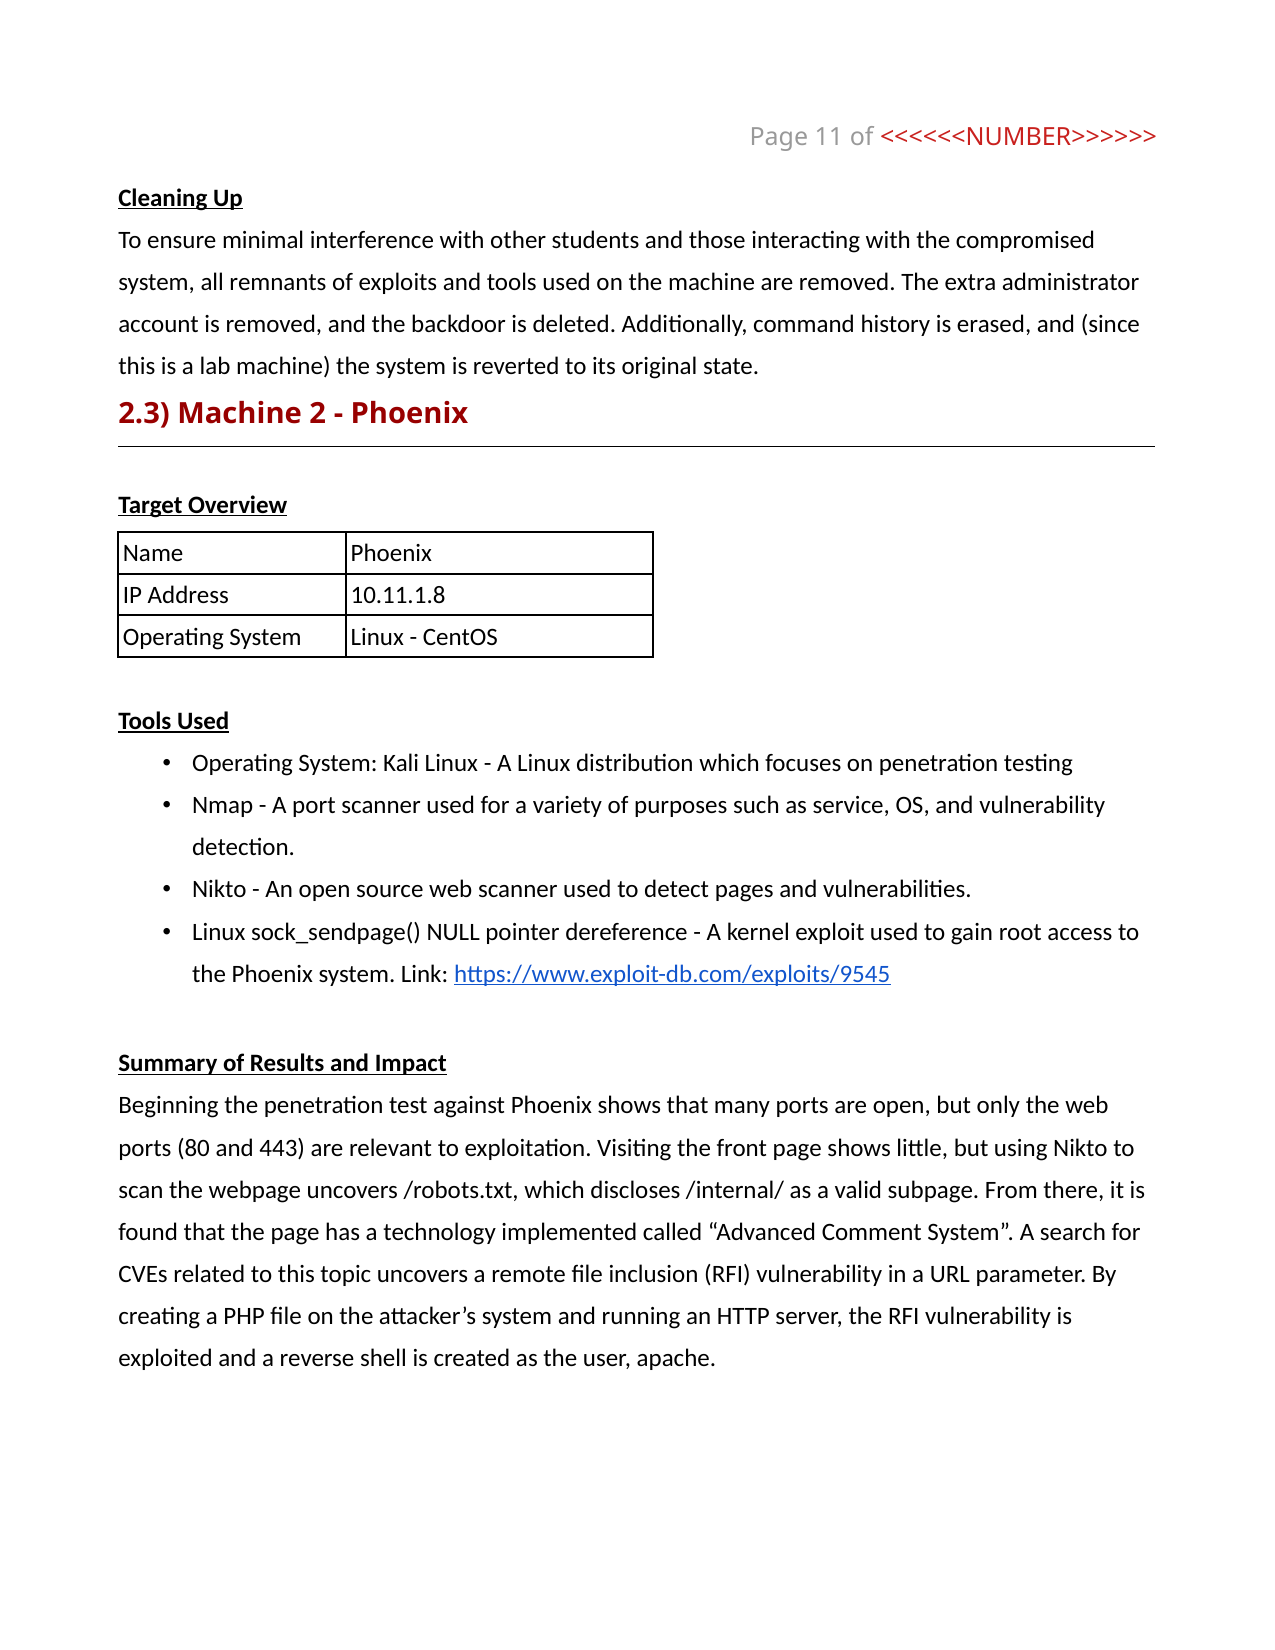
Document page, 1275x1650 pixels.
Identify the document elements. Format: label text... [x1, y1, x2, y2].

table_header Name [119, 533, 345, 572]
text Beginning the penetration test against Phoenix shows that many ports are open, but only the web ports (80 and 443) are relevant to exploitation. Visiting the front page shows little, but using Nikto to scan the webpage uncovers /robots.txt, which discloses /internal/ as a valid subpage. From there, it is found that the page has a technology implemented called “Advanced Comment System”. A search for CVEs related to this topic uncovers a remote file inclusion (RFI) vulnerability in a URL parameter. By creating a PHP file on the attacker’s system and running an HTTP server, the RFI vulnerability is exploited and a reverse shell is created as the user, apache. [118, 1089, 1157, 1415]
table_header Phoenix [347, 533, 652, 572]
table_cell IP Address [119, 575, 345, 614]
table_cell 10.11.1.8 [347, 575, 652, 614]
text Summary of Results and Impact [118, 1047, 1157, 1078]
table_cell Linux - CentOS [347, 616, 652, 656]
table_cell Operating System [119, 616, 345, 656]
list Linux sock_sendpage() NULL pointer dereference - A kernel exploit used to gain root access to the Phoenix system. Link: https://www.exploit-db.com/exploits/9545 [162, 916, 1157, 988]
list Operating System: Kali Linux - A Linux distribution which focuses on penetration testing [162, 747, 1157, 778]
text Tools Used [118, 705, 1157, 736]
list Nmap - A port scanner used for a variety of purposes such as service, OS, and vulnerability detection. [162, 789, 1157, 862]
text Target Overview [118, 489, 1157, 519]
text 2.3) Machine 2 - Phoenix [118, 392, 1157, 432]
text Cleaning Up [118, 182, 1157, 212]
text To ensure minimal interference with other students and those interacting with the compromised system, all remnants of exploits and tools used on the machine are removed. The extra administrator account is removed, and the backdoor is deleted. Additionally, command history is erased, and (since this is a lab machine) the system is reverted to its original state. [118, 224, 1157, 381]
list Nikto - An open source web scanner used to detect pages and vulnerabilities. [162, 874, 1157, 904]
